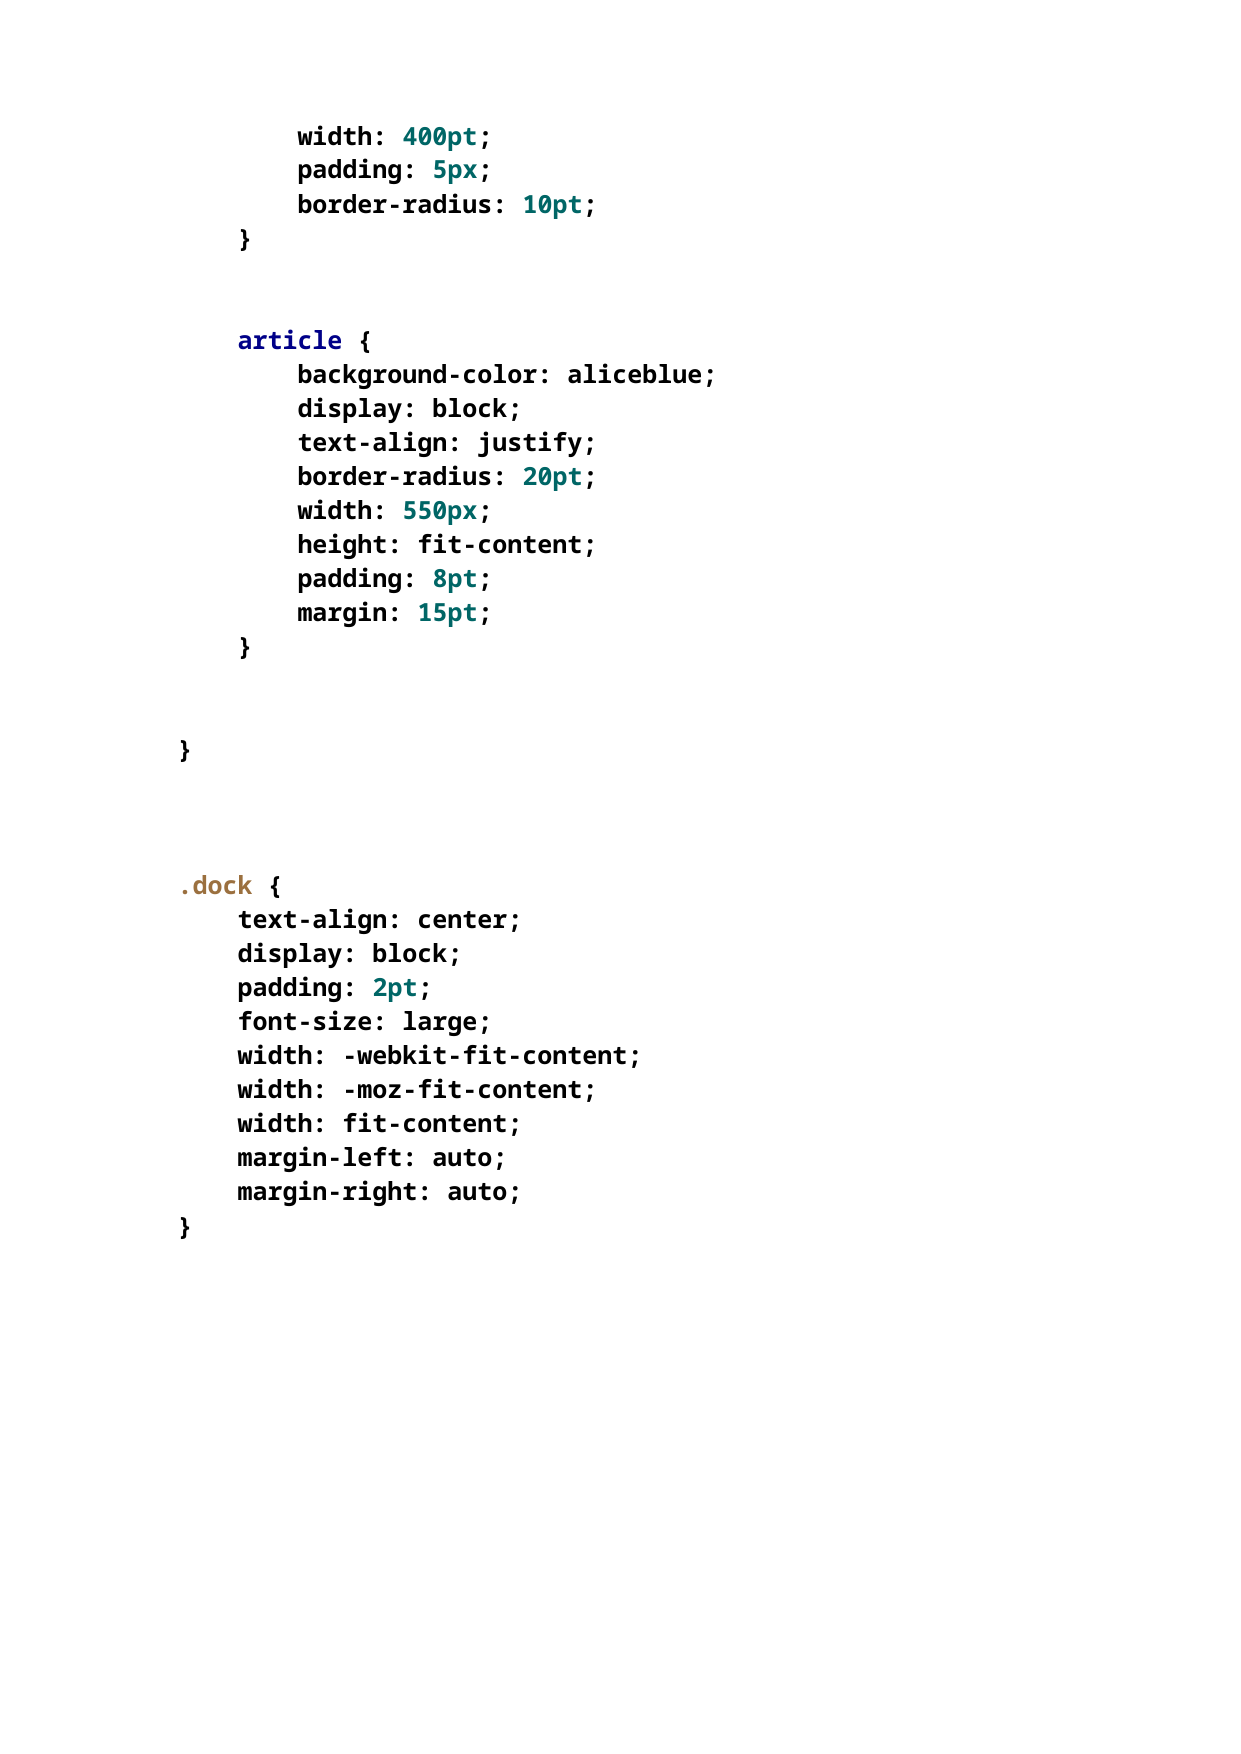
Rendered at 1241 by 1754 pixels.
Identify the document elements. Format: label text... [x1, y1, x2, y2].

text margin-right: auto; [177, 1174, 1152, 1208]
text text-align: center; [177, 902, 1152, 936]
text padding: 2pt; [177, 970, 1152, 1004]
text display: block; [177, 936, 1152, 970]
text } [177, 220, 1152, 254]
text background-color: aliceblue; [177, 357, 1152, 391]
text text-align: justify; [177, 425, 1152, 459]
text } [177, 629, 1152, 663]
text display: block; [177, 391, 1152, 425]
text width: -moz-fit-content; [177, 1072, 1152, 1106]
text padding: 5px; [177, 152, 1152, 186]
text border-radius: 20pt; [177, 459, 1152, 493]
text border-radius: 10pt; [177, 186, 1152, 220]
text } [177, 731, 1152, 765]
text margin-left: auto; [177, 1140, 1152, 1174]
text padding: 8pt; [177, 561, 1152, 595]
text margin: 15pt; [177, 595, 1152, 629]
text width: 400pt; [177, 118, 1152, 152]
text width: fit-content; [177, 1106, 1152, 1140]
text font-size: large; [177, 1004, 1152, 1038]
text width: -webkit-fit-content; [177, 1038, 1152, 1072]
text article { [177, 322, 1152, 357]
text .dock { [177, 867, 1152, 902]
text height: fit-content; [177, 527, 1152, 561]
text } [177, 1208, 1152, 1242]
text width: 550px; [177, 493, 1152, 527]
